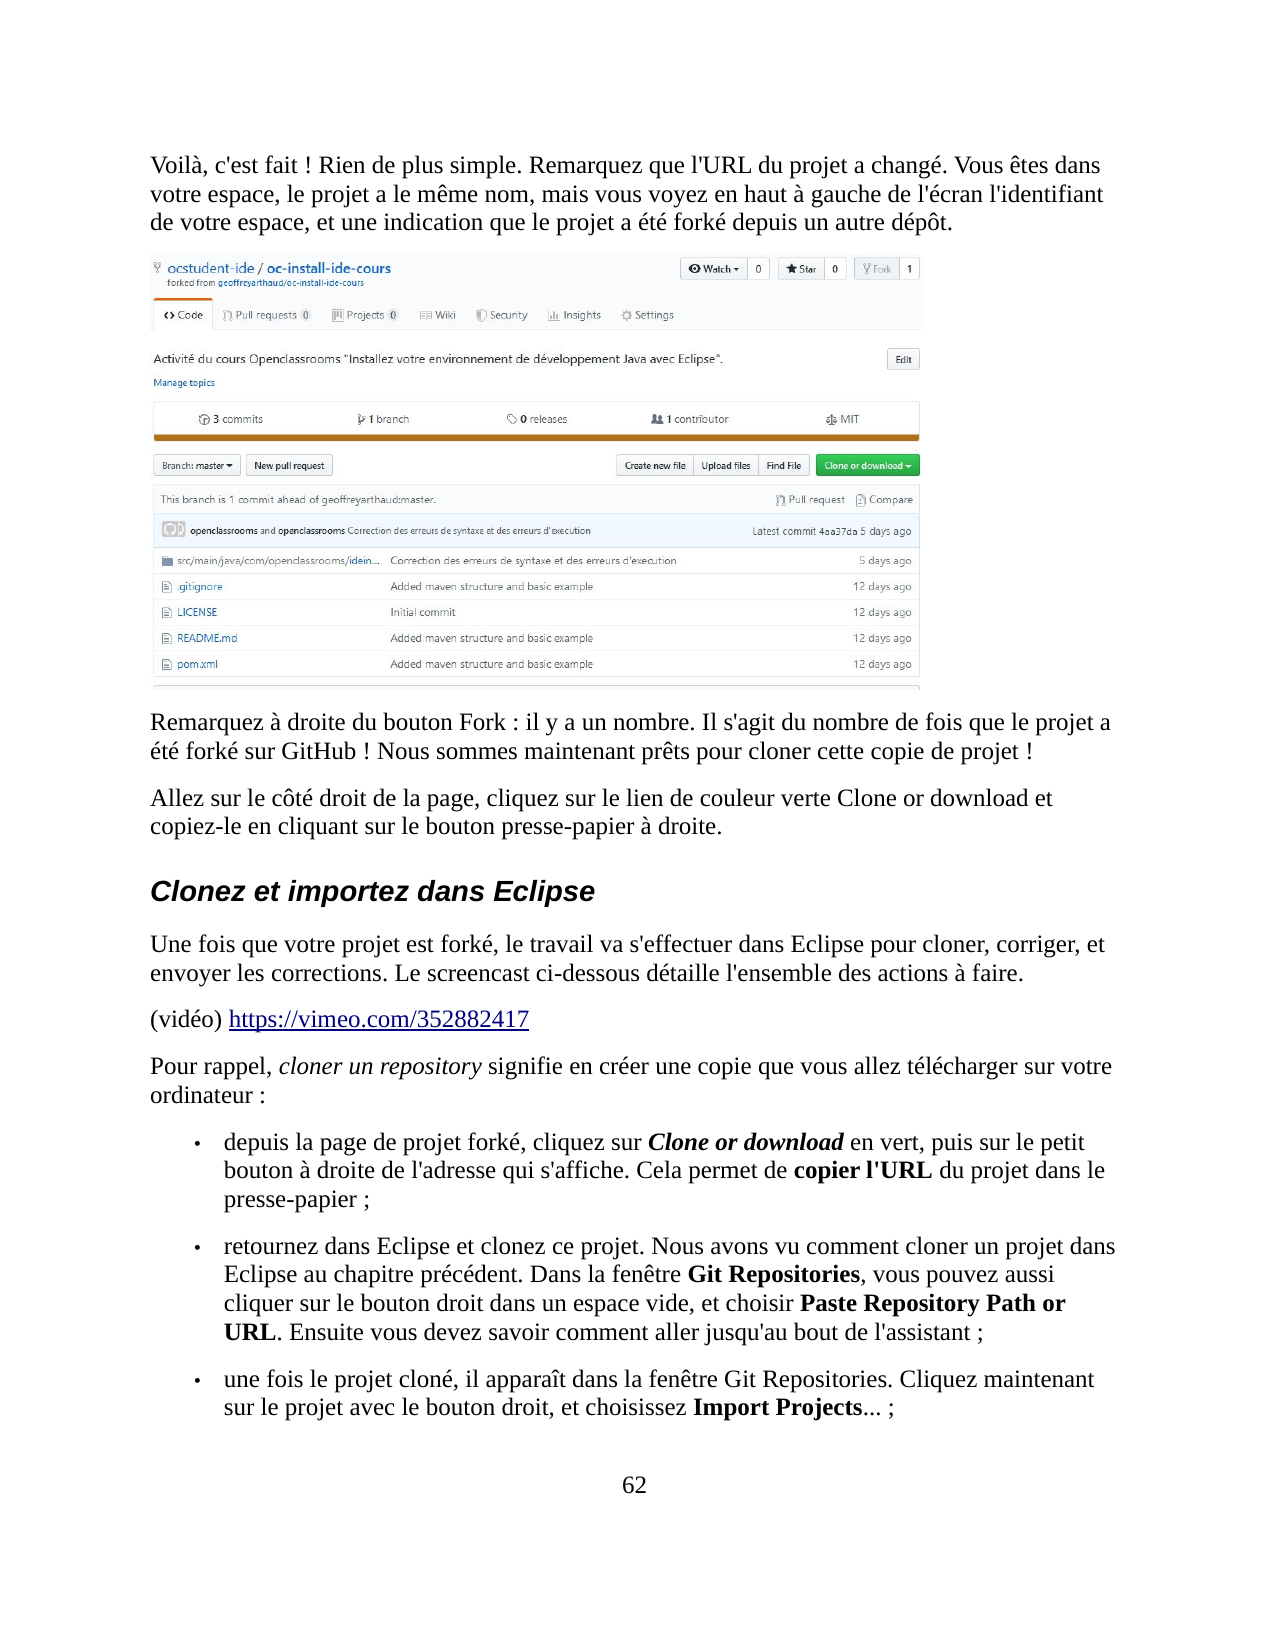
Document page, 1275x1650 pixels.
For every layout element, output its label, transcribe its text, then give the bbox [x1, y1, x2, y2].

text Voilà, c'est fait ! Rien de plus simple. Remarquez que l'URL du projet a changé. Vous êtes dans votre espace, le projet a le même nom, mais vous voyez en haut à gauche de l'écran l'identifiant de votre espace, et une indication que le projet a été forké depuis un autre dépôt. [150, 150, 1125, 236]
subtitle Clonez et importez dans Eclipse [150, 874, 1125, 908]
picture [150, 254, 922, 690]
text Une fois que votre projet est forké, le travail va s'effectuer dans Eclipse pour cloner, corriger, et envoyer les corrections. Le screencast ci-dessous détaille l'ensemble des actions à faire. [150, 929, 1125, 987]
list depuis la page de projet forké, cliquez sur Clone or download en vert, puis sur le petit bouton à droite de l'adresse qui s'affiche. Cela permet de copier l'URL du projet dans le presse-papier ; [194, 1127, 1125, 1213]
text Pour rappel, cloner un repository signifie en créer une copie que vous allez télécharger sur votre ordinateur : [150, 1051, 1125, 1109]
list retournez dans Eclipse et clonez ce projet. Nous avons vu comment cloner un projet dans Eclipse au chapitre précédent. Dans la fenêtre Git Repositories, vous pouvez aussi cliquer sur le bouton droit dans un espace vide, et choisir Paste Repository Path or URL. Ensuite vous devez savoir comment aller jusqu'au bout de l'assistant ; [194, 1231, 1125, 1346]
text (vidéo) https://vimeo.com/352882417 [150, 1004, 1125, 1033]
text Allez sur le côté droit de la page, cliquez sur le lien de couleur verte Clone or download et copiez-le en cliquant sur le bouton presse-papier à droite. [150, 783, 1125, 840]
list une fois le projet cloné, il apparaît dans la fenêtre Git Repositories. Cliquez maintenant sur le projet avec le bouton droit, et choisissez Import Projects... ; [194, 1364, 1125, 1421]
text Remarquez à droite du bouton Fork : il y a un nombre. Il s'agit du nombre de fois que le projet a été forké sur GitHub ! Nous sommes maintenant prêts pour cloner cette copie de projet ! [150, 707, 1125, 765]
